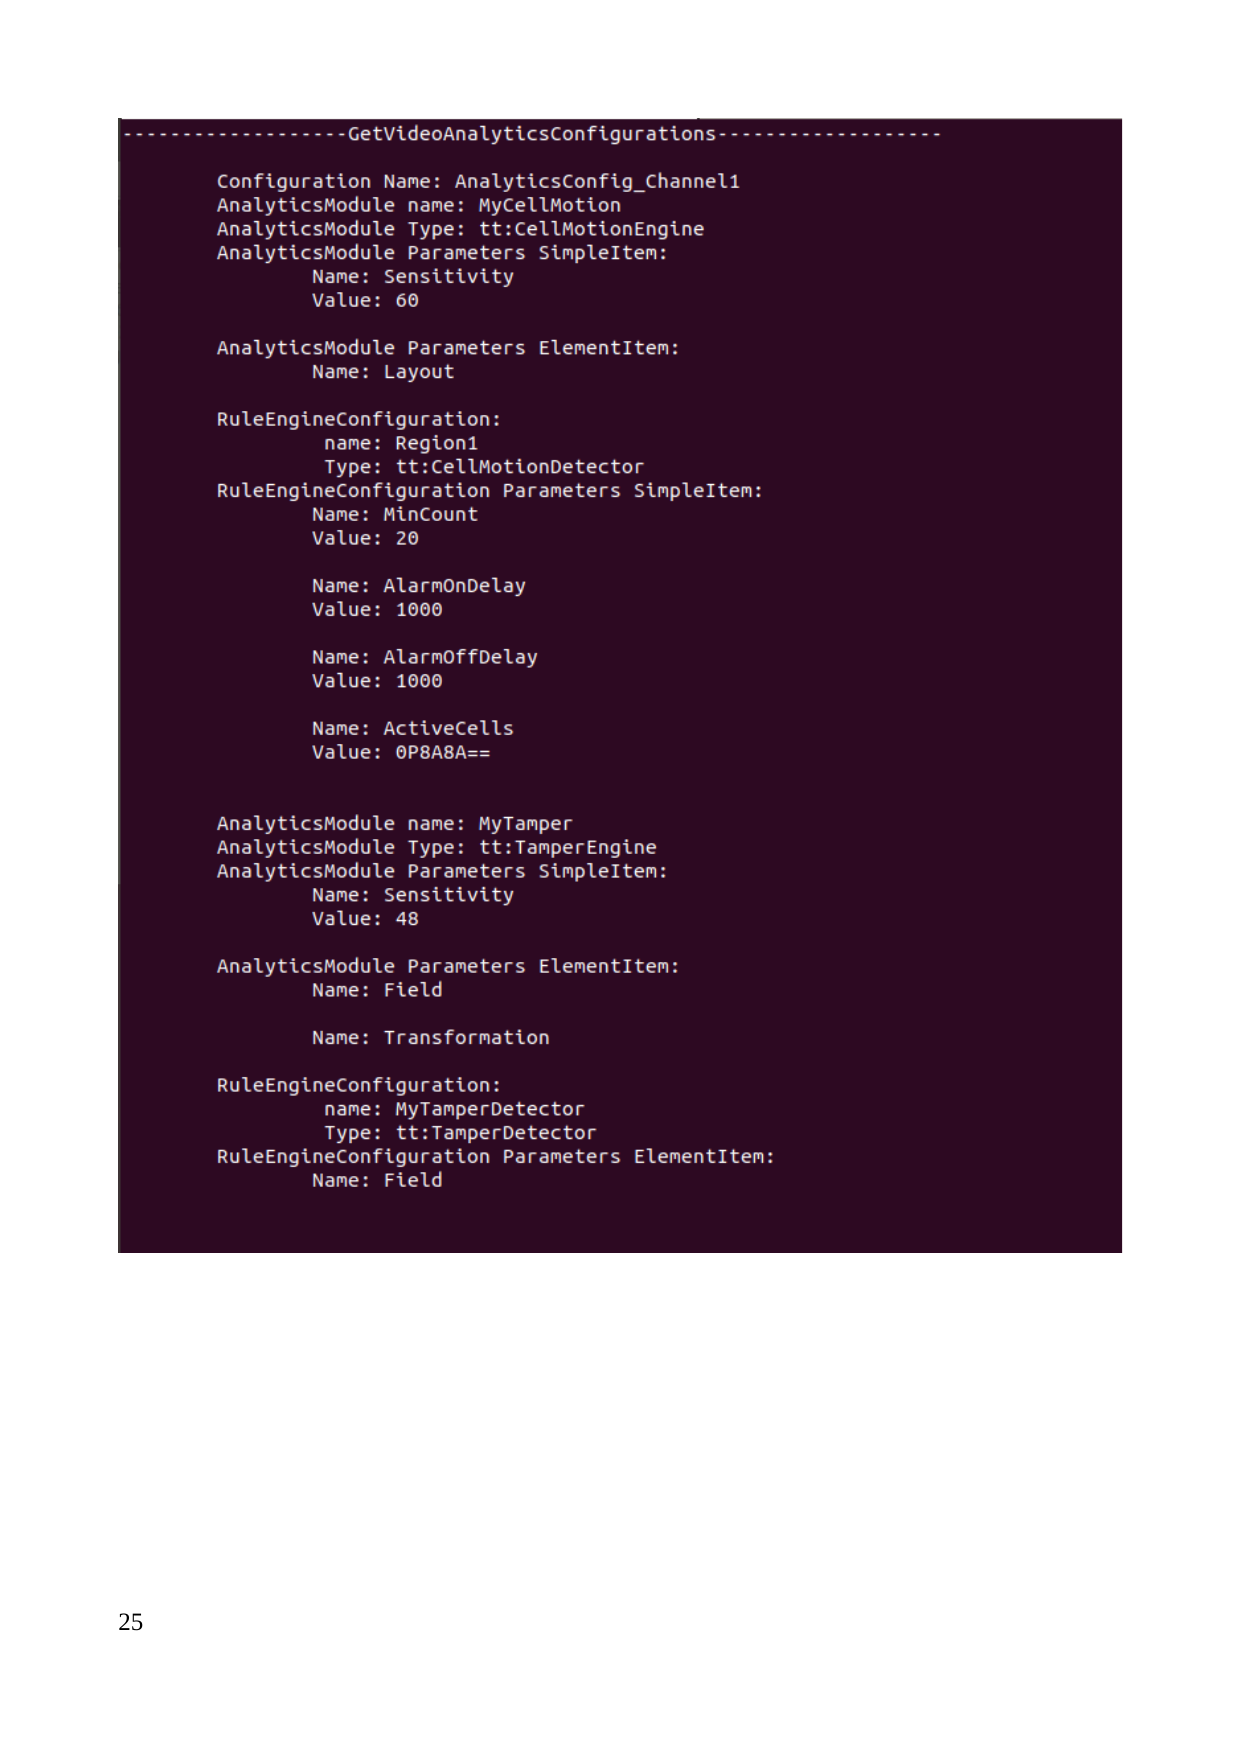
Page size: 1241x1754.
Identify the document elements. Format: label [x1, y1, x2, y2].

picture [118, 118, 1123, 1253]
